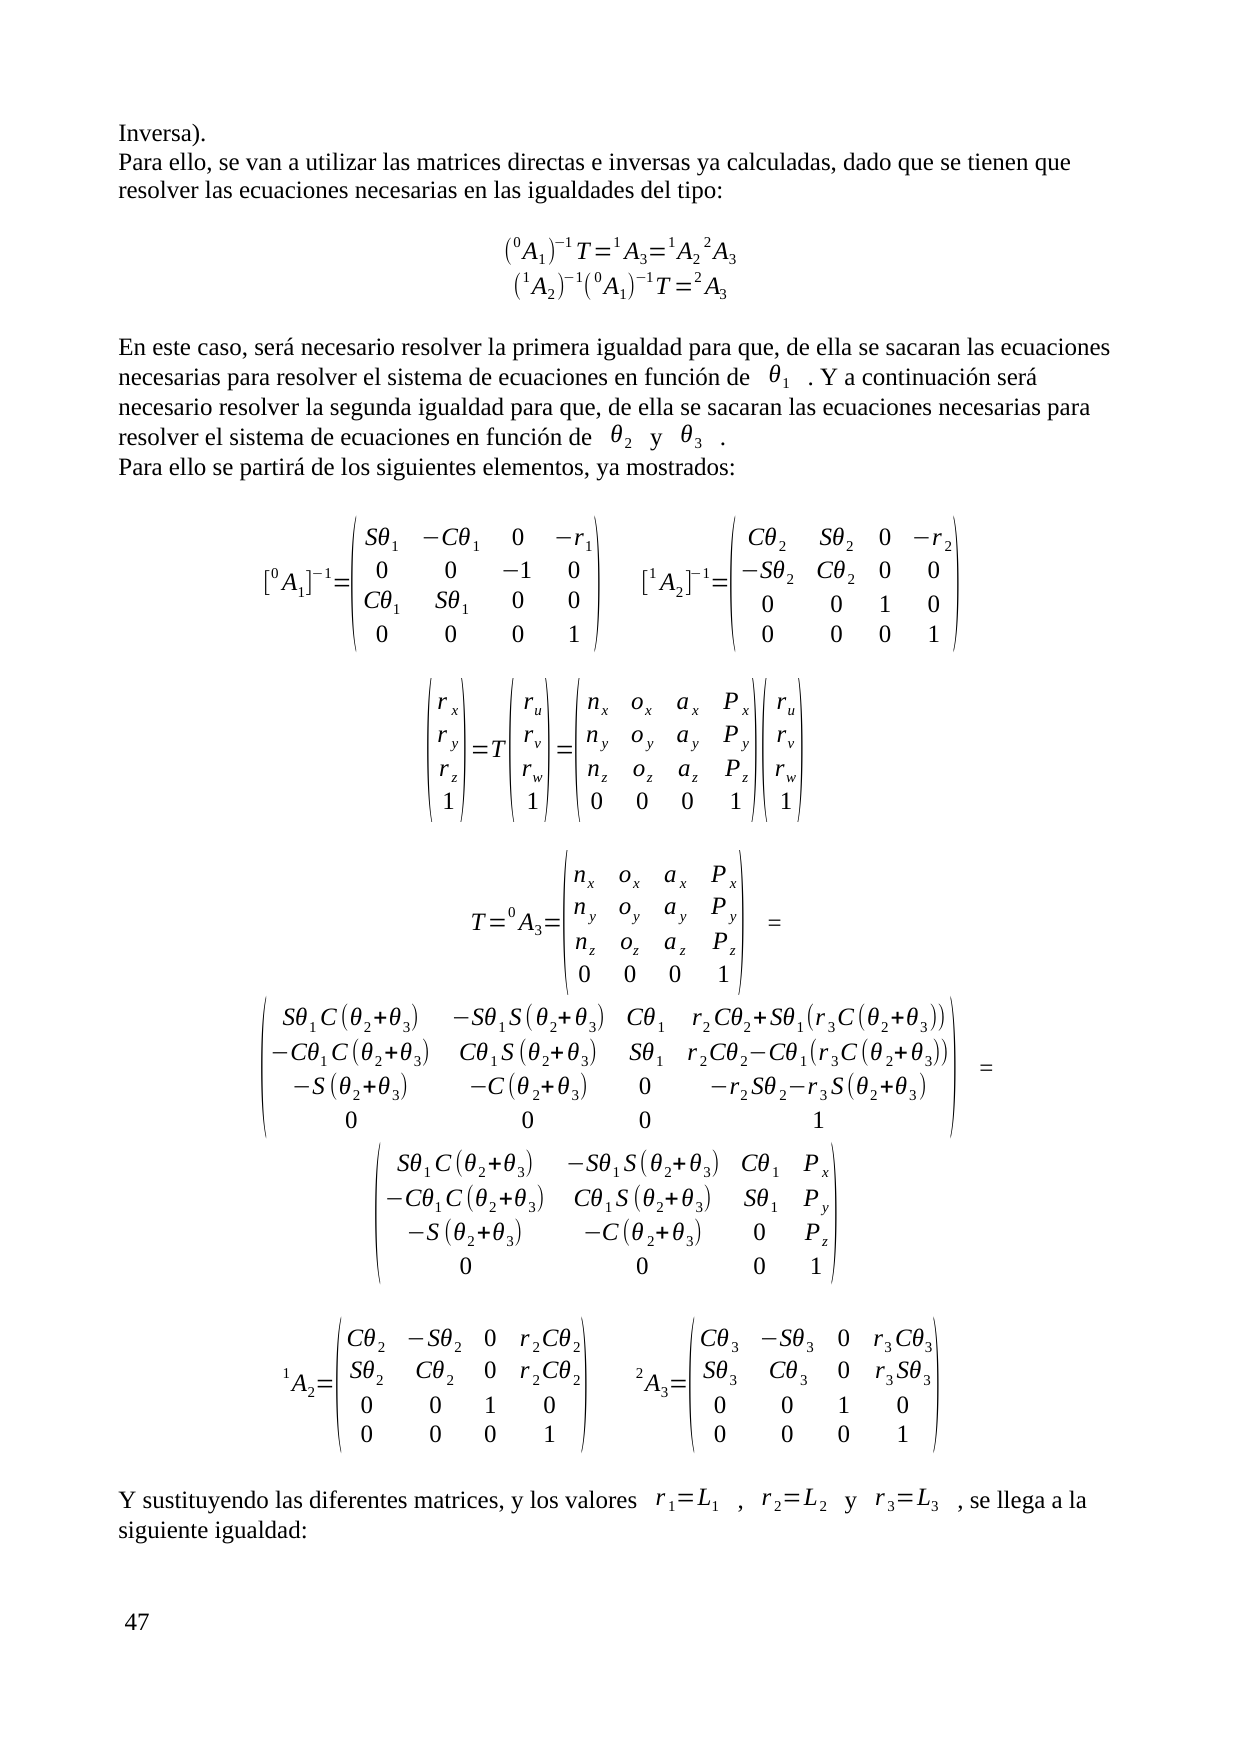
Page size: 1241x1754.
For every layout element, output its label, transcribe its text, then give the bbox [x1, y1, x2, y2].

text Para ello se partirá de los siguientes elementos, ya mostrados: [118, 452, 1122, 481]
text Para ello, se van a utilizar las matrices directas e inversas ya calculadas, dado que se tienen que resolver las ecuaciones necesarias en las igualdades del tipo: [118, 147, 1122, 204]
text En este caso, será necesario resolver la primera igualdad para que, de ella se sacaran las ecuaciones necesarias para resolver el sistema de ecuaciones en función de. Y a continuación será necesario resolver la segunda igualdad para que, de ella se sacaran las ecuaciones necesarias para resolver el sistema de ecuaciones en función dey. [118, 332, 1122, 452]
text = [118, 994, 1122, 1140]
text = [118, 851, 1122, 994]
text Inversa). [118, 118, 1122, 147]
text Y sustituyendo las diferentes matrices, y los valores,y, se llega a la siguiente igualdad: [118, 1483, 1122, 1543]
